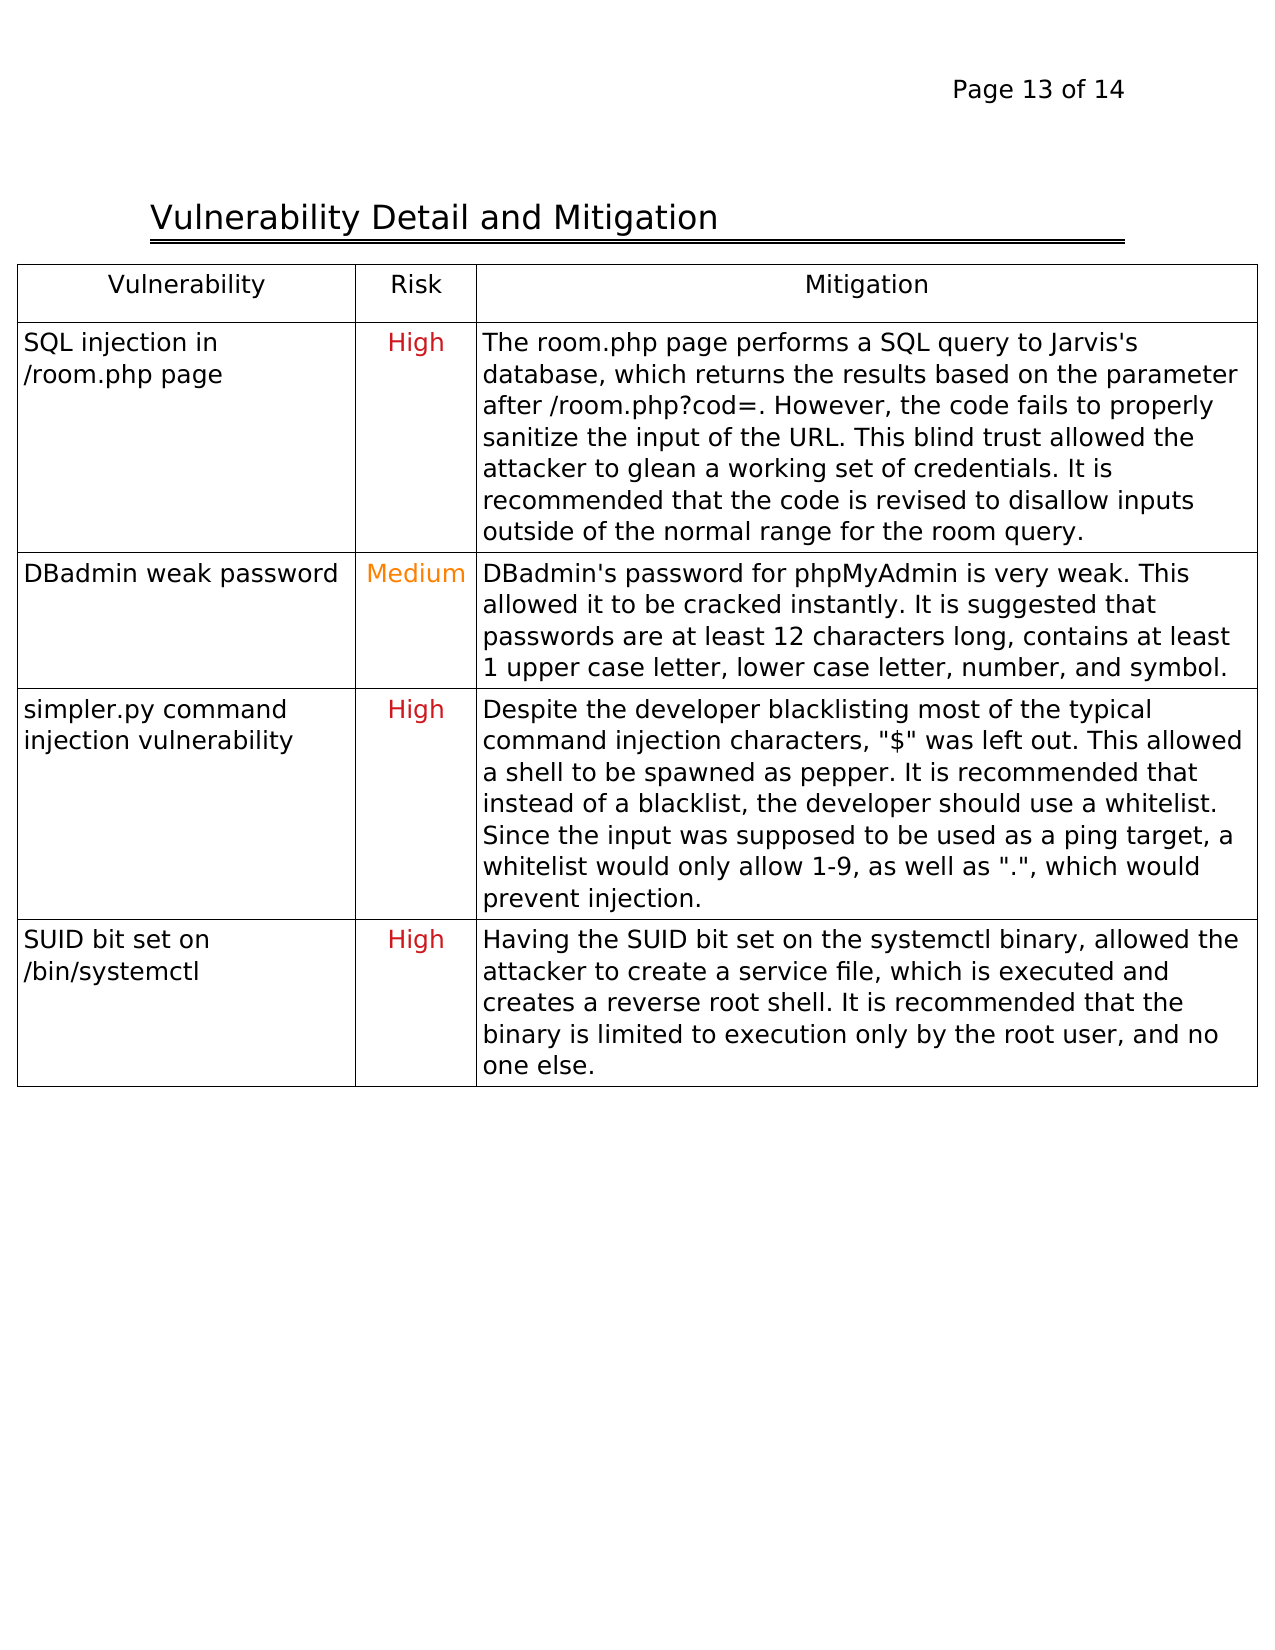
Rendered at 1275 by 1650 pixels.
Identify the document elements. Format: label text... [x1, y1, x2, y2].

table_cell SUID bit set on /bin/systemctl [18, 920, 355, 1086]
table_cell High [356, 920, 476, 1086]
table_cell Having the SUID bit set on the systemctl binary, allowed the attacker to create a service file, which is executed and creates a reverse root shell. It is recommended that the binary is limited to execution only by the root user, and no one else. [477, 920, 1257, 1086]
table_header Mitigation [477, 265, 1257, 322]
table_cell High [356, 323, 476, 552]
table_cell The room.php page performs a SQL query to Jarvis's database, which returns the results based on the parameter after /room.php?cod=. However, the code fails to properly sanitize the input of the URL. This blind trust allowed the attacker to glean a working set of credentials. It is recommended that the code is revised to disallow inputs outside of the normal range for the room query. [477, 323, 1257, 552]
table_cell DBadmin's password for phpMyAdmin is very weak. This allowed it to be cracked instantly. It is suggested that passwords are at least 12 characters long, contains at least 1 upper case letter, lower case letter, number, and symbol. [477, 553, 1257, 688]
table_cell simpler.py command injection vulnerability [18, 689, 355, 919]
table_header Vulnerability [18, 265, 355, 322]
table_cell Medium [356, 553, 476, 688]
table_header Risk [356, 265, 476, 322]
table_cell DBadmin weak password [18, 553, 355, 688]
table_cell SQL injection in /room.php page [18, 323, 355, 552]
text Vulnerability Detail and Mitigation [150, 198, 1125, 239]
table_cell High [356, 689, 476, 919]
table_cell Despite the developer blacklisting most of the typical command injection characters, "$" was left out. This allowed a shell to be spawned as pepper. It is recommended that instead of a blacklist, the developer should use a whitelist. Since the input was supposed to be used as a ping target, a whitelist would only allow 1-9, as well as ".", which would prevent injection. [477, 689, 1257, 919]
